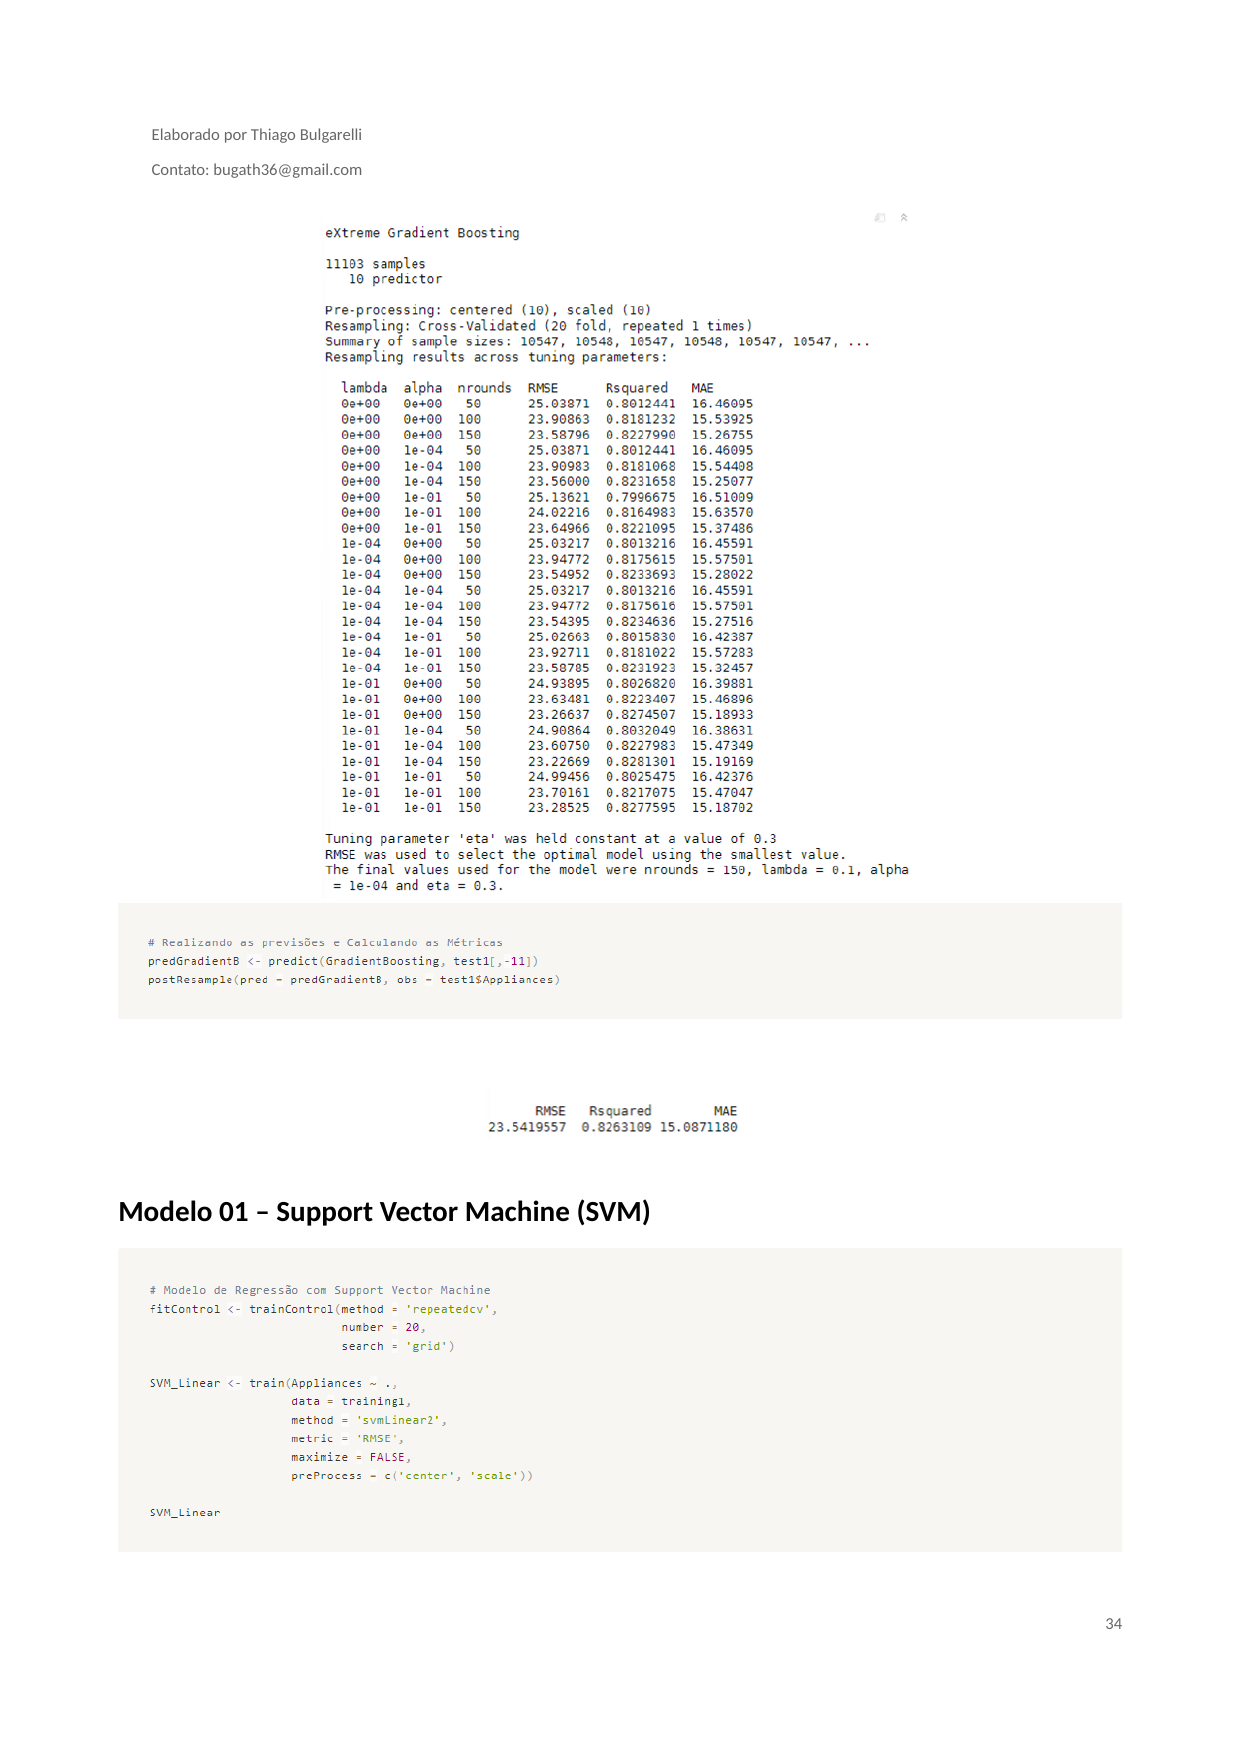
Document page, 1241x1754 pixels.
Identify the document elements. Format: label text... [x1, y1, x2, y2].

subtitle Modelo 01 – Support Vector Machine (SVM) [118, 1193, 1122, 1229]
picture [118, 903, 1123, 1019]
picture [318, 209, 922, 899]
picture [118, 1246, 1123, 1552]
